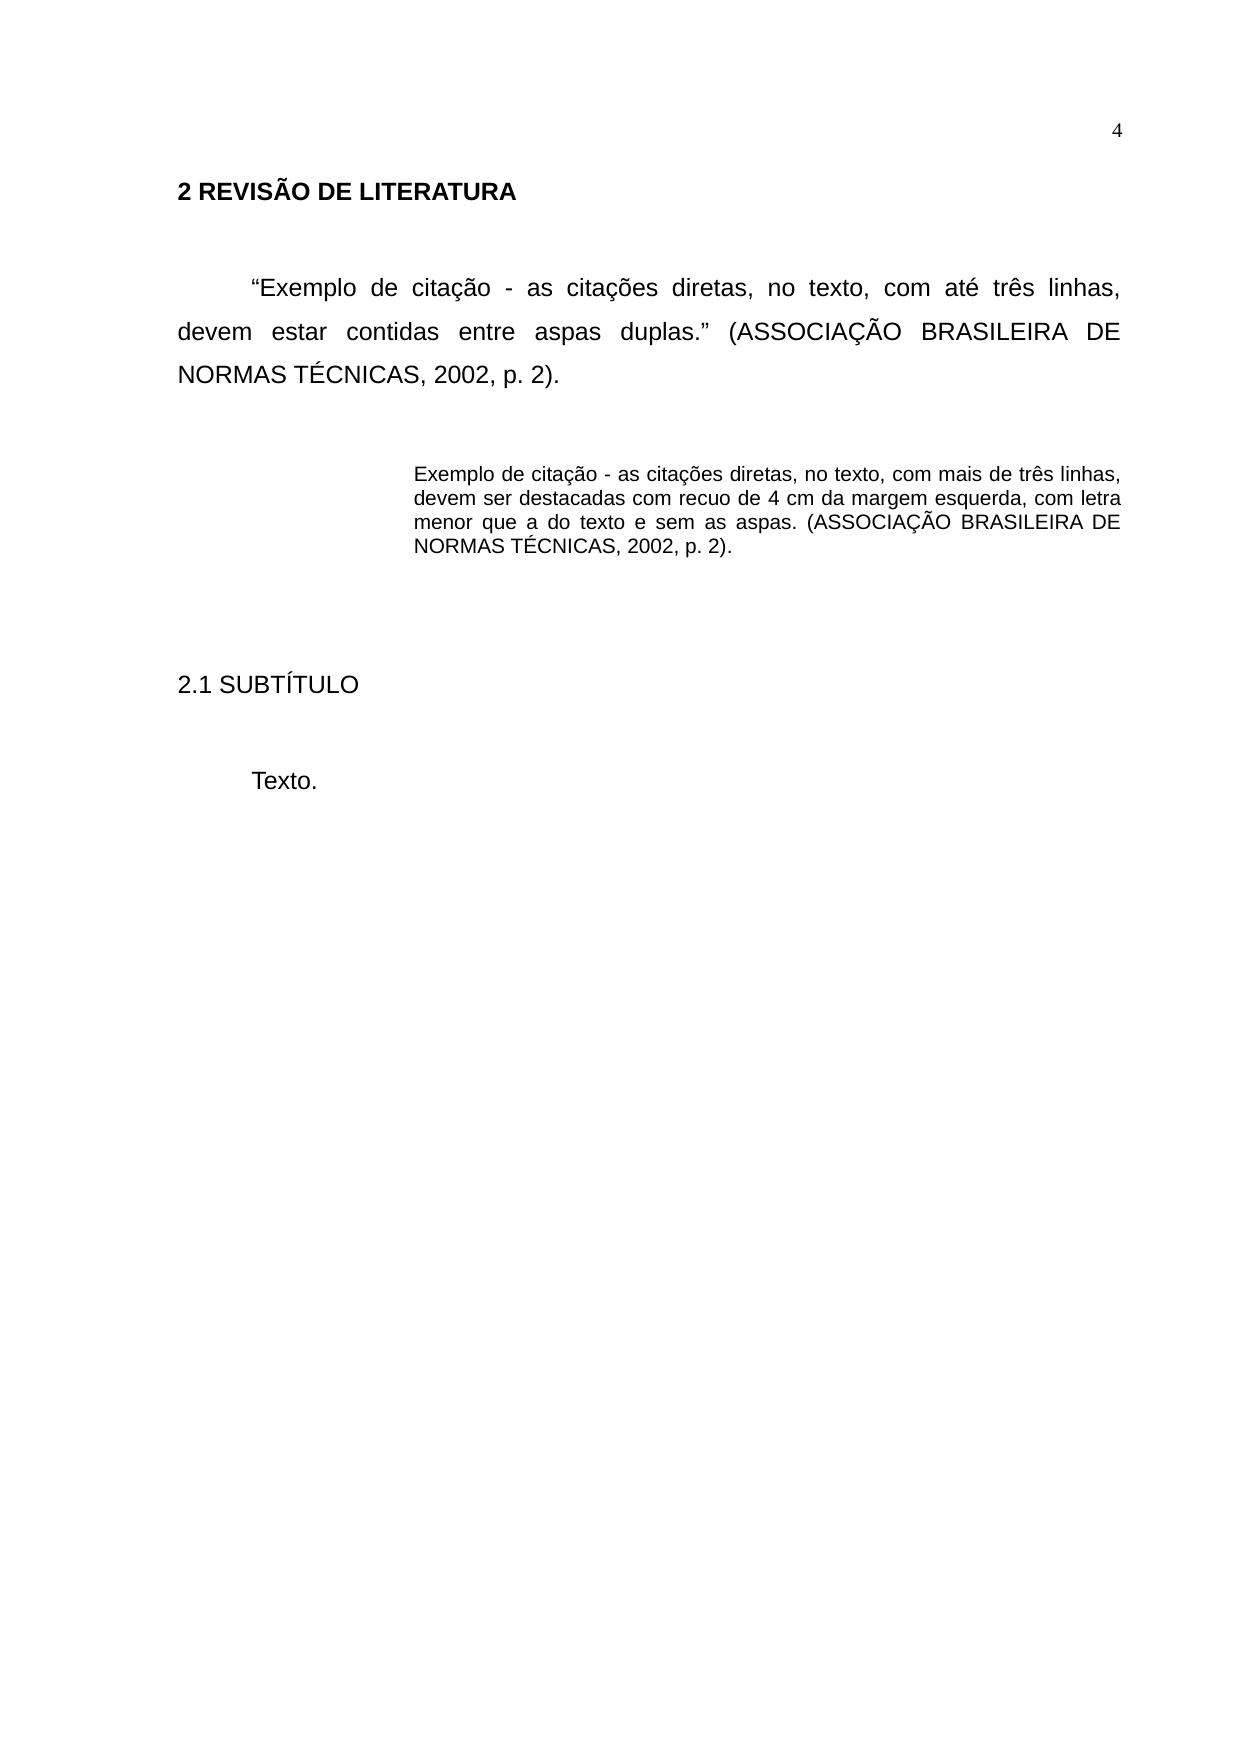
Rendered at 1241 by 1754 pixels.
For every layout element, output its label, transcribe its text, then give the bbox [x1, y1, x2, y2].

text “Exemplo de citação - as citações diretas, no texto, com até três linhas, devem estar contidas entre aspas duplas.” (ASSOCIAÇÃO BRASILEIRA DE NORMAS TÉCNICAS, 2002, p. 2). [177, 273, 1122, 388]
text Exemplo de citação - as citações diretas, no texto, com mais de três linhas, devem ser destacadas com recuo de 4 cm da margem esquerda, com letra menor que a do texto e sem as aspas. (ASSOCIAÇÃO BRASILEIRA DE NORMAS TÉCNICAS, 2002, p. 2). [413, 462, 1122, 558]
text Texto. [177, 766, 1122, 795]
subtitle Revisão de literatura [177, 177, 1122, 206]
subtitle Subtítulo [177, 670, 1122, 698]
